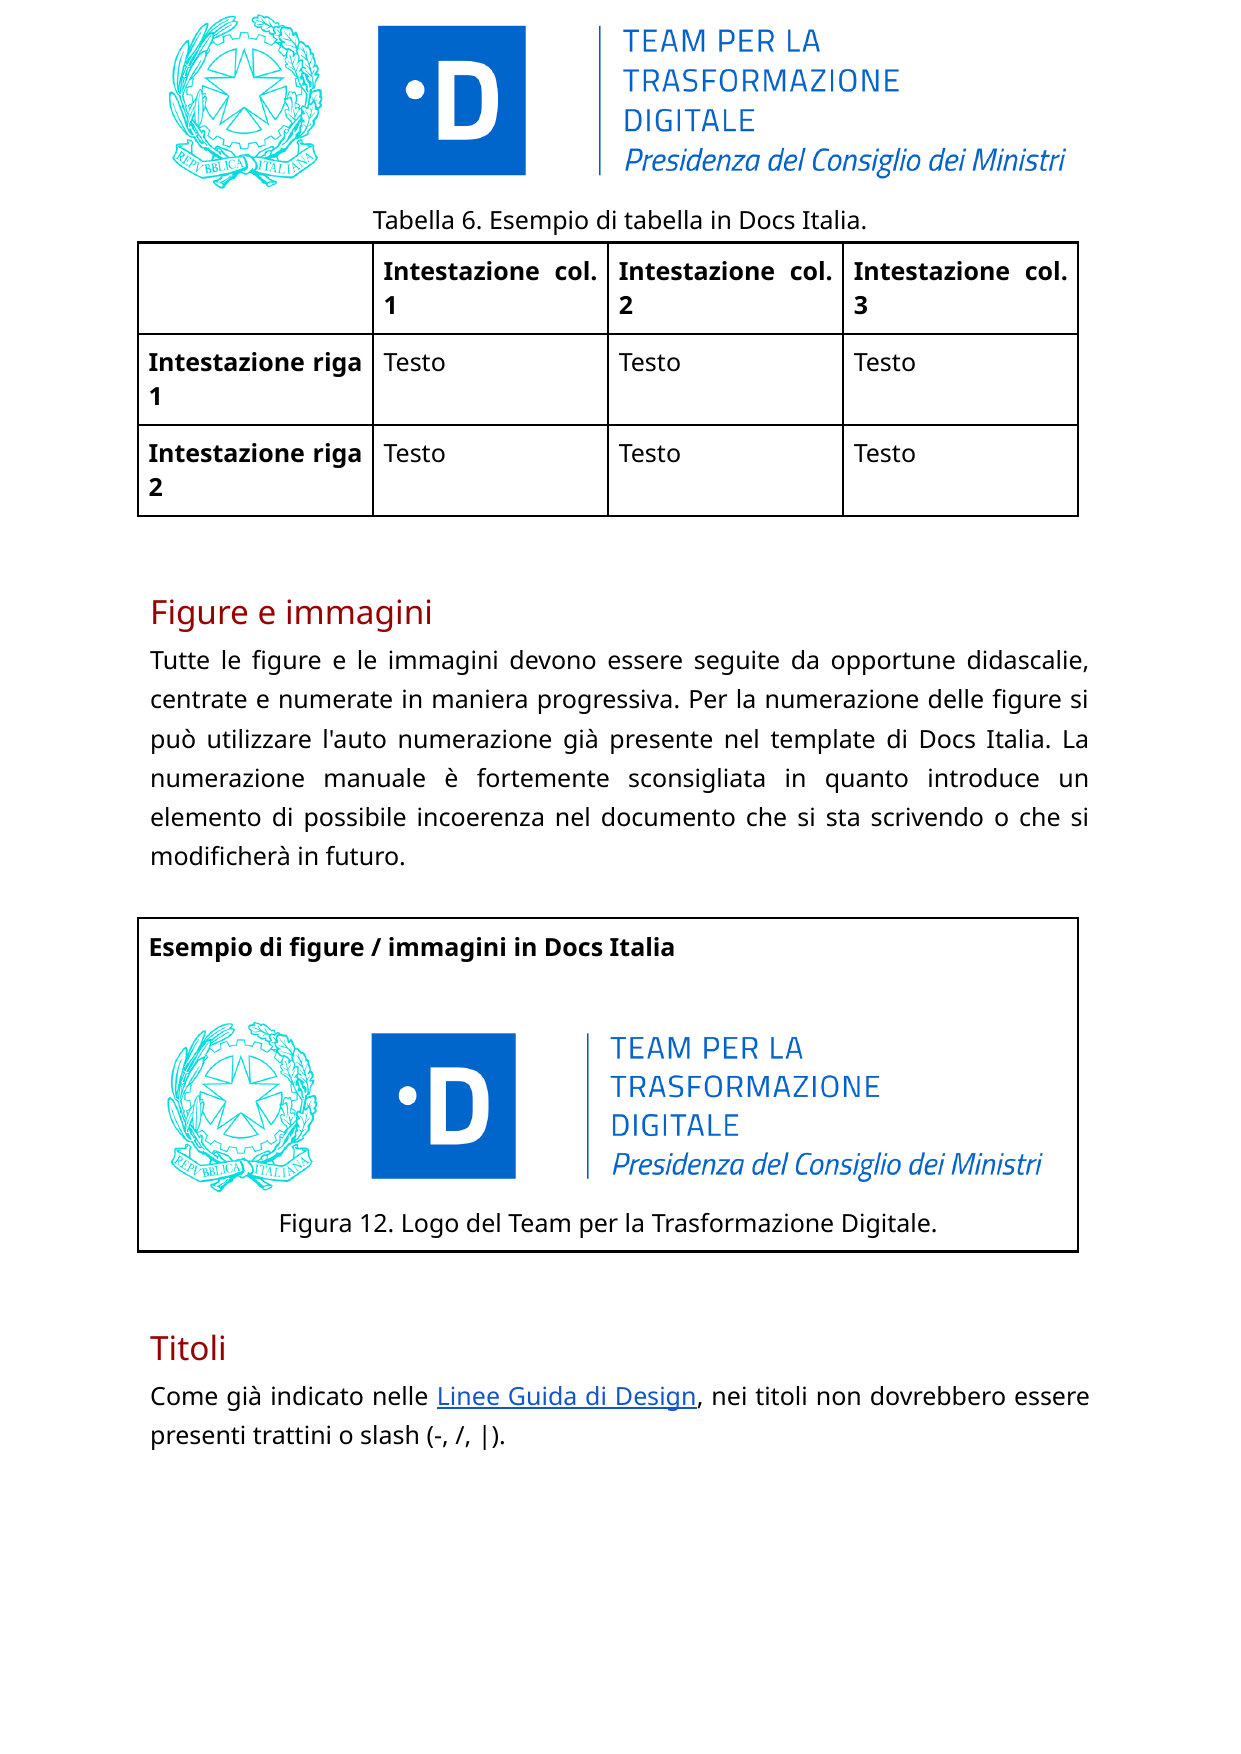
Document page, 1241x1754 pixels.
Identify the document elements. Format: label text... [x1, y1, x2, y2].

text Tutte le figure e le immagini devono essere seguite da opportune didascalie, centrate e numerate in maniera progressiva. Per la numerazione delle figure si può utilizzare l'auto numerazione già presente nel template di Docs Italia. La numerazione manuale è fortemente sconsigliata in quanto introduce un elemento di possibile incoerenza nel documento che si sta scrivendo o che si modificherà in futuro. [150, 643, 1090, 873]
subtitle Titoli [150, 1325, 1090, 1370]
table_header Intestazione col. 1 [374, 244, 607, 332]
table_cell Testo [374, 335, 607, 423]
picture [149, 1007, 1067, 1206]
table_header Intestazione col. 2 [609, 244, 842, 332]
text Tabella 6. Esempio di tabella in Docs Italia. [150, 203, 1090, 236]
table_cell Intestazione riga 1 [139, 335, 372, 423]
table_header Intestazione col. 3 [844, 244, 1077, 332]
table_header Esempio di figure / immagini in Docs Italia Figura 12. Logo del Team per la Trasformazione Digitale. [139, 919, 1077, 1250]
table_cell Testo [844, 426, 1077, 514]
table_cell Intestazione riga 2 [139, 426, 372, 514]
picture [150, 0, 1091, 203]
table_cell Testo [609, 426, 842, 514]
text Come già indicato nelle Linee Guida di Design, nei titoli non dovrebbero essere presenti trattini o slash (-, /, |). [150, 1379, 1090, 1452]
table_cell Testo [844, 335, 1077, 423]
subtitle Figure e immagini [150, 589, 1090, 634]
table_cell Testo [374, 426, 607, 514]
table_cell Testo [609, 335, 842, 423]
table_header [139, 244, 372, 332]
